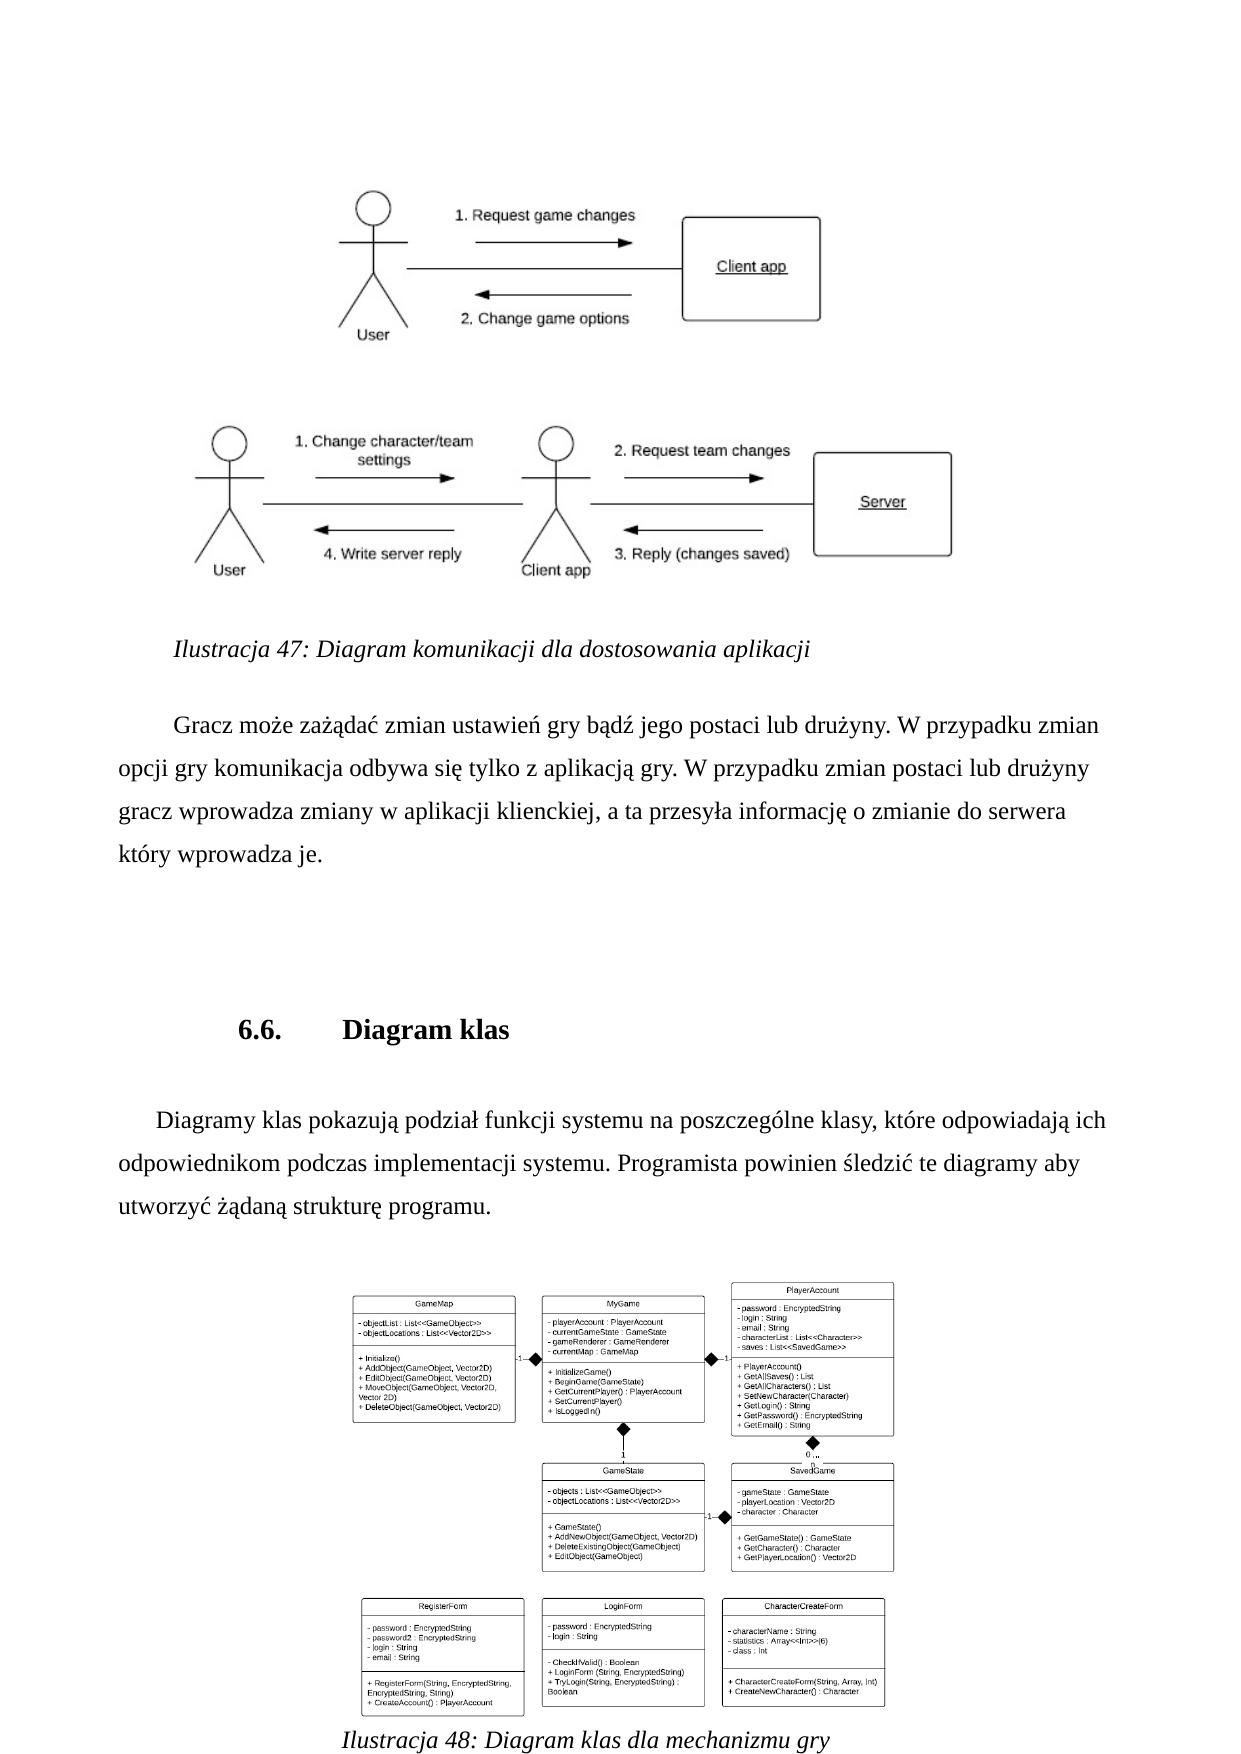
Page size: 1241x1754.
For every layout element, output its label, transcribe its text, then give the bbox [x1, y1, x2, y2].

text Ilustracja 48: Diagram klas dla mechanizmu gry [341, 1726, 899, 1754]
text Ilustracja 47: Diagram komunikacji dla dostosowania aplikacji [173, 635, 967, 663]
text Diagramy klas pokazują podział funkcji systemu na poszczególne klasy, które odpowiadają ich odpowiednikom podczas implementacji systemu. Programista powinien śledzić te diagramy aby utworzyć żądaną strukturę programu. [118, 1105, 1122, 1220]
picture [341, 1273, 899, 1726]
list Diagram klas [231, 1012, 1122, 1045]
picture [173, 118, 967, 635]
text Gracz może zażądać zmian ustawień gry bądź jego postaci lub drużyny. W przypadku zmian opcji gry komunikacja odbywa się tylko z aplikacją gry. W przypadku zmian postaci lub drużyny gracz wprowadza zmiany w aplikacji klienckiej, a ta przesyła informację o zmianie do serwera który wprowadza je. [118, 710, 1122, 868]
